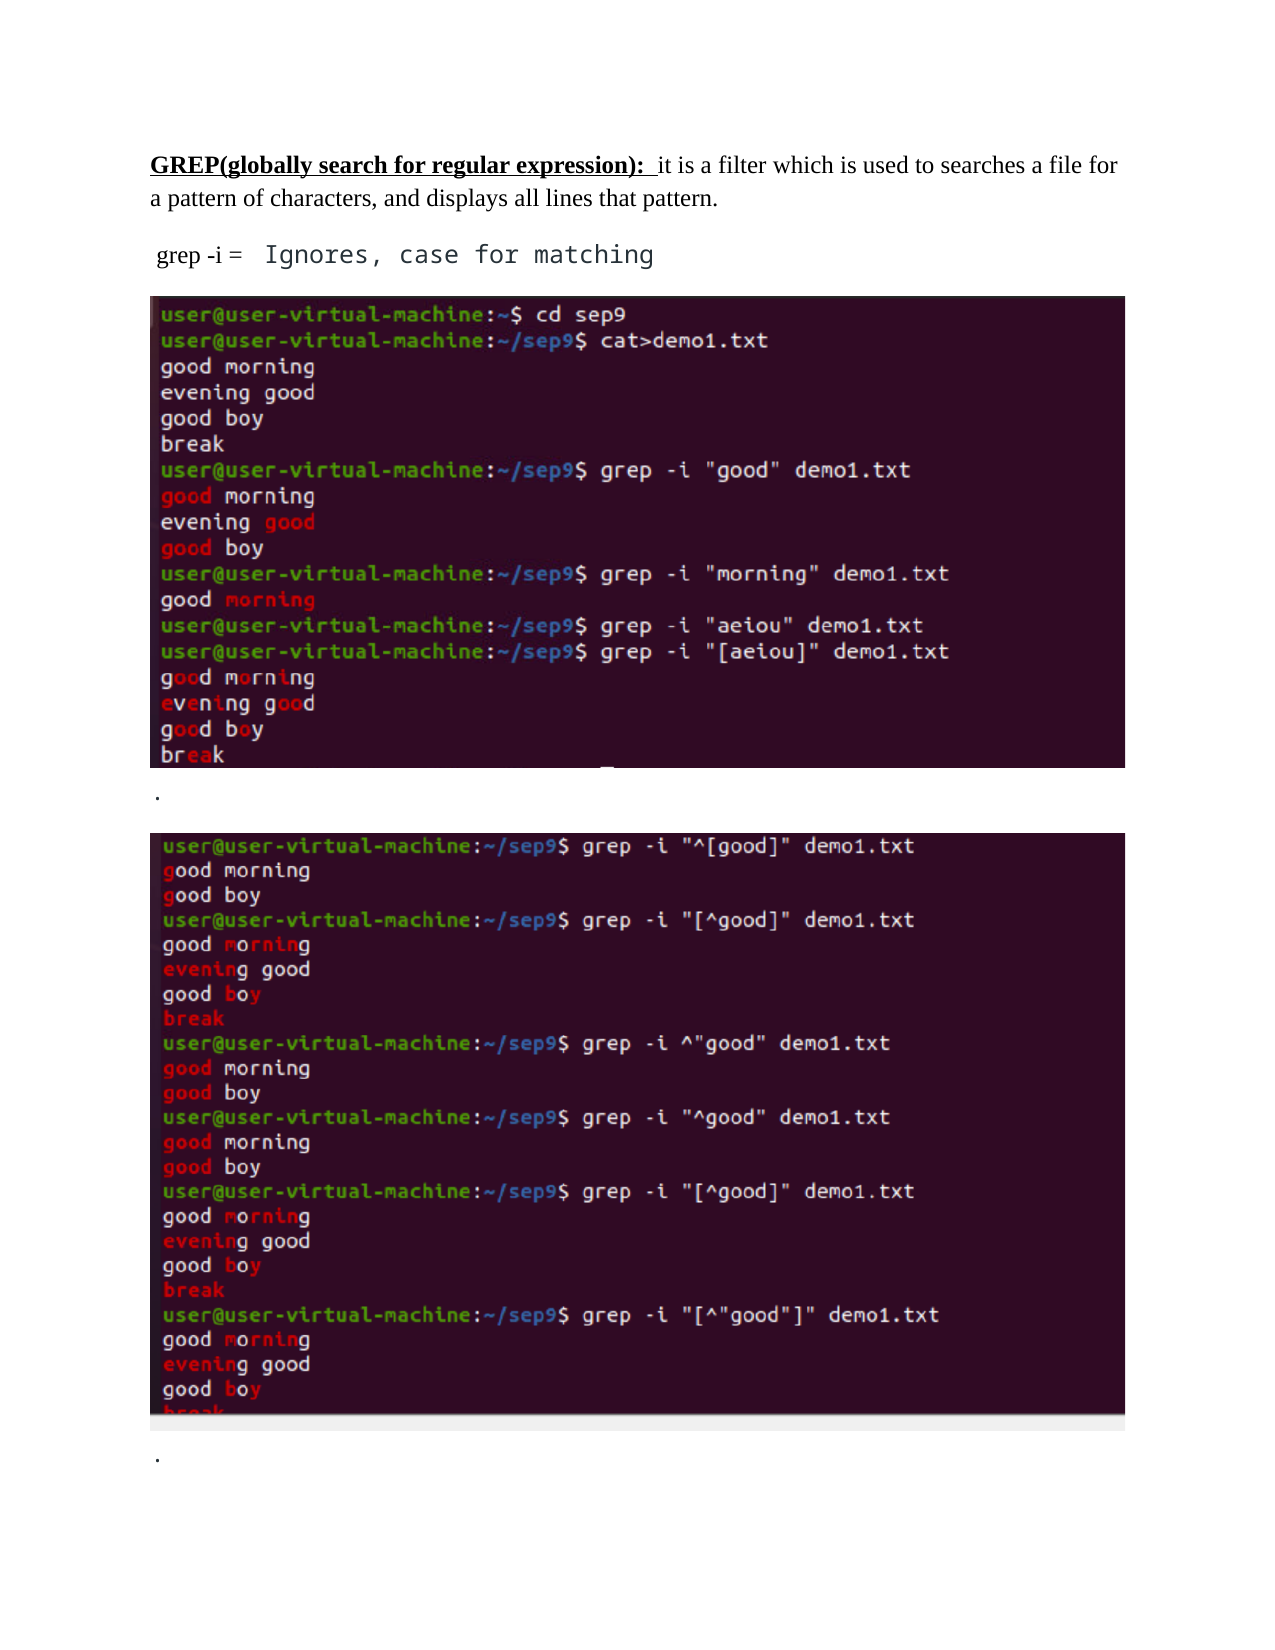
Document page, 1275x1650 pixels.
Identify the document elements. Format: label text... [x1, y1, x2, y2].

text . [150, 768, 1125, 807]
picture [150, 833, 1125, 1431]
text GREP(globally search for regular expression): it is a filter which is used to searches a file for a pattern of characters, and displays all lines that pattern. [150, 150, 1125, 212]
picture [150, 296, 1125, 768]
text . [150, 1431, 1125, 1469]
text grep -i = Ignores, case for matching [150, 237, 1125, 271]
